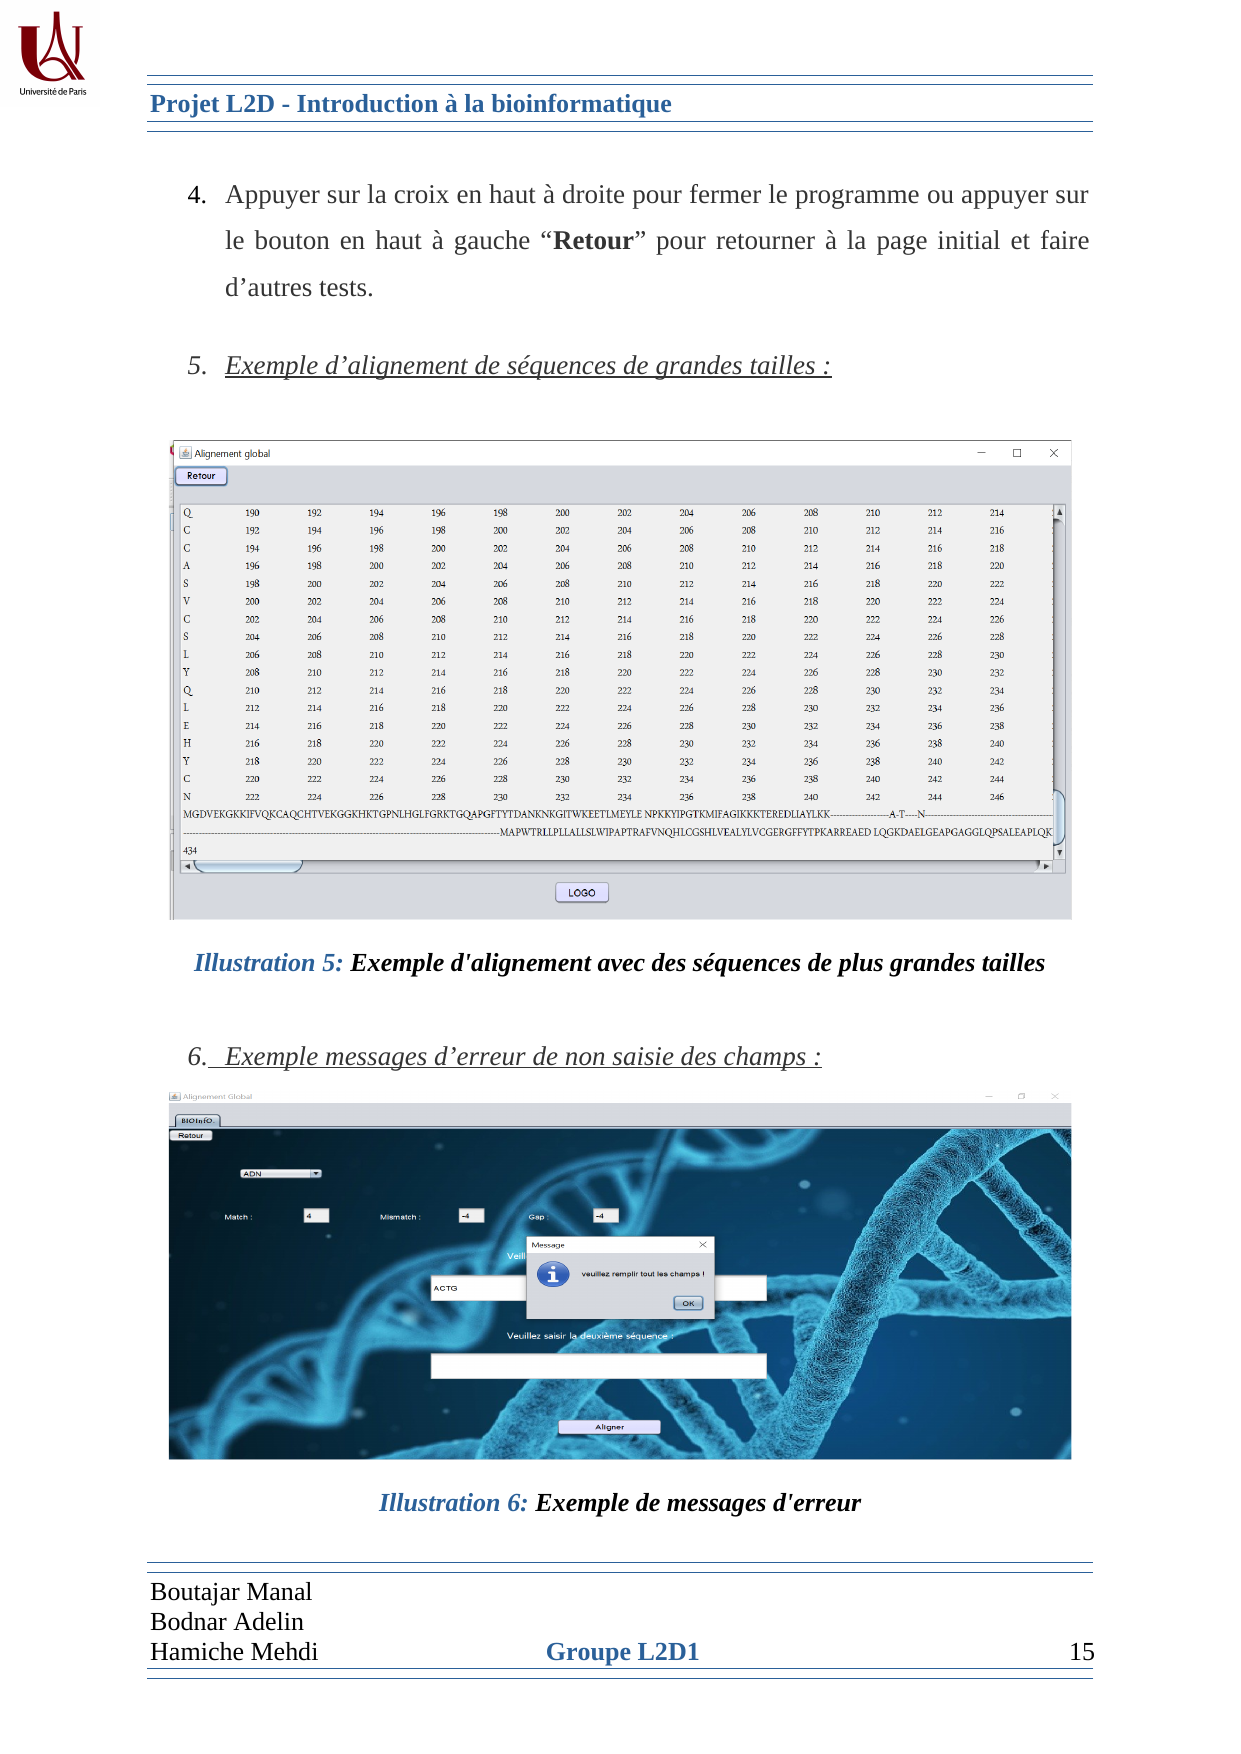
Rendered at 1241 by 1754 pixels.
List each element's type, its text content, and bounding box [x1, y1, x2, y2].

list Exemple d’alignement de séquences de grandes tailles : [187, 349, 1090, 380]
list Illustration 5: Exemple d'alignement avec des séquences de plus grandes tailles [169, 920, 1071, 977]
list Illustration 6: Exemple de messages d'erreur [169, 1460, 1071, 1517]
picture [168, 1090, 1072, 1460]
picture [168, 440, 1072, 920]
picture [0, 0, 101, 107]
list Exemple messages d’erreur de non saisie des champs : [169, 427, 1090, 1071]
list [169, 1078, 1071, 1090]
list Appuyer sur la croix en haut à droite pour fermer le programme ou appuyer sur le bouton en haut à gauche “Retour” pour retourner à la page initial et faire d’autres tests. [187, 178, 1090, 302]
